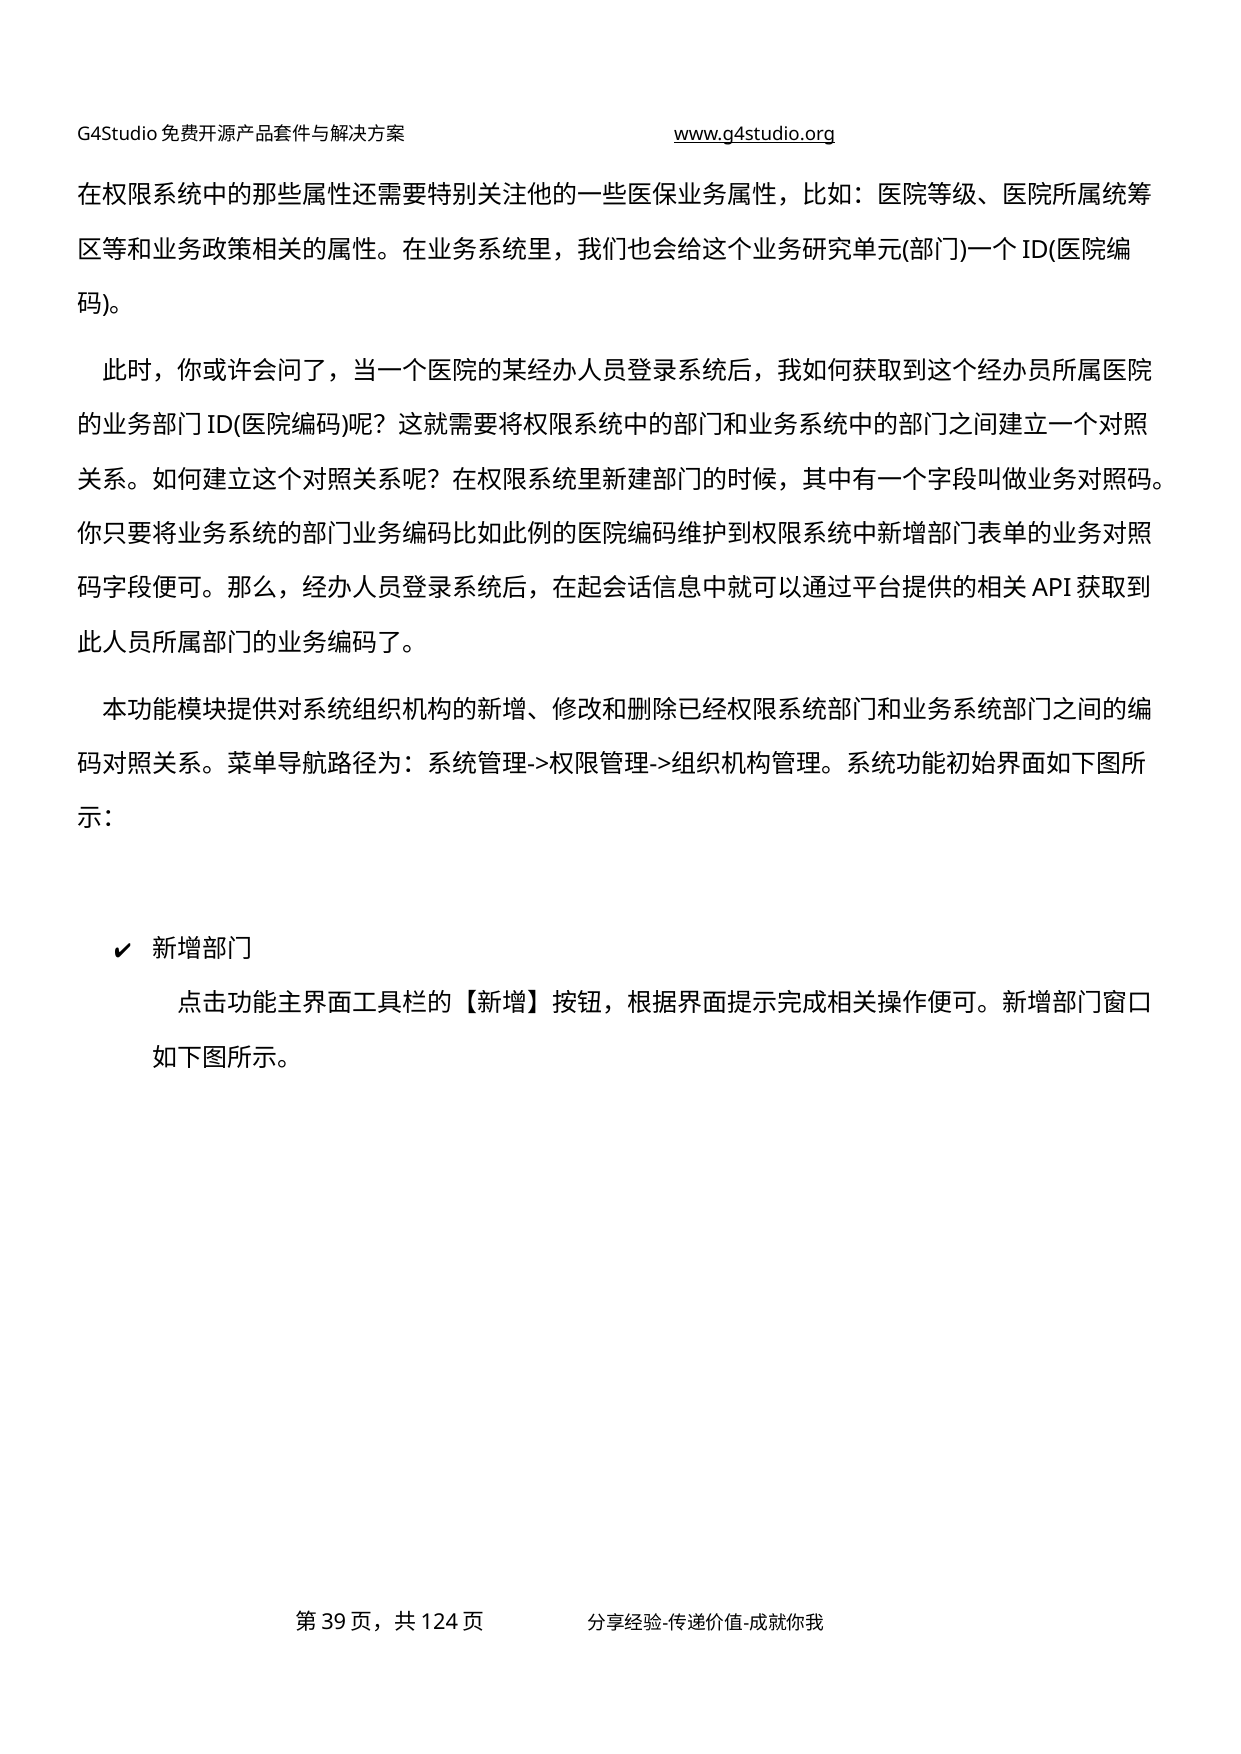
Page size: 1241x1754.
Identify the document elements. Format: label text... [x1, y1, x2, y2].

text 此时，你或许会问了，当一个医院的某经办人员登录系统后，我如何获取到这个经办员所属医院的业务部门ID(医院编码)呢？这就需要将权限系统中的部门和业务系统中的部门之间建立一个对照关系。如何建立这个对照关系呢？在权限系统里新建部门的时候，其中有一个字段叫做业务对照码。你只要将业务系统的部门业务编码比如此例的医院编码维护到权限系统中新增部门表单的业务对照码字段便可。那么，经办人员登录系统后，在起会话信息中就可以通过平台提供的相关API获取到此人员所属部门的业务编码了。 [77, 350, 1163, 658]
list 新增部门 点击功能主界面工具栏的【新增】按钮，根据界面提示完成相关操作便可。新增部门窗口如下图所示。 [114, 928, 1163, 1124]
text 本功能模块提供对系统组织机构的新增、修改和删除已经权限系统部门和业务系统部门之间的编码对照关系。菜单导航路径为：系统管理->权限管理->组织机构管理。系统功能初始界面如下图所示： [77, 689, 1163, 834]
text 在权限系统中的那些属性还需要特别关注他的一些医保业务属性，比如：医院等级、医院所属统筹区等和业务政策相关的属性。在业务系统里，我们也会给这个业务研究单元(部门)一个ID(医院编码)。 [77, 175, 1163, 320]
